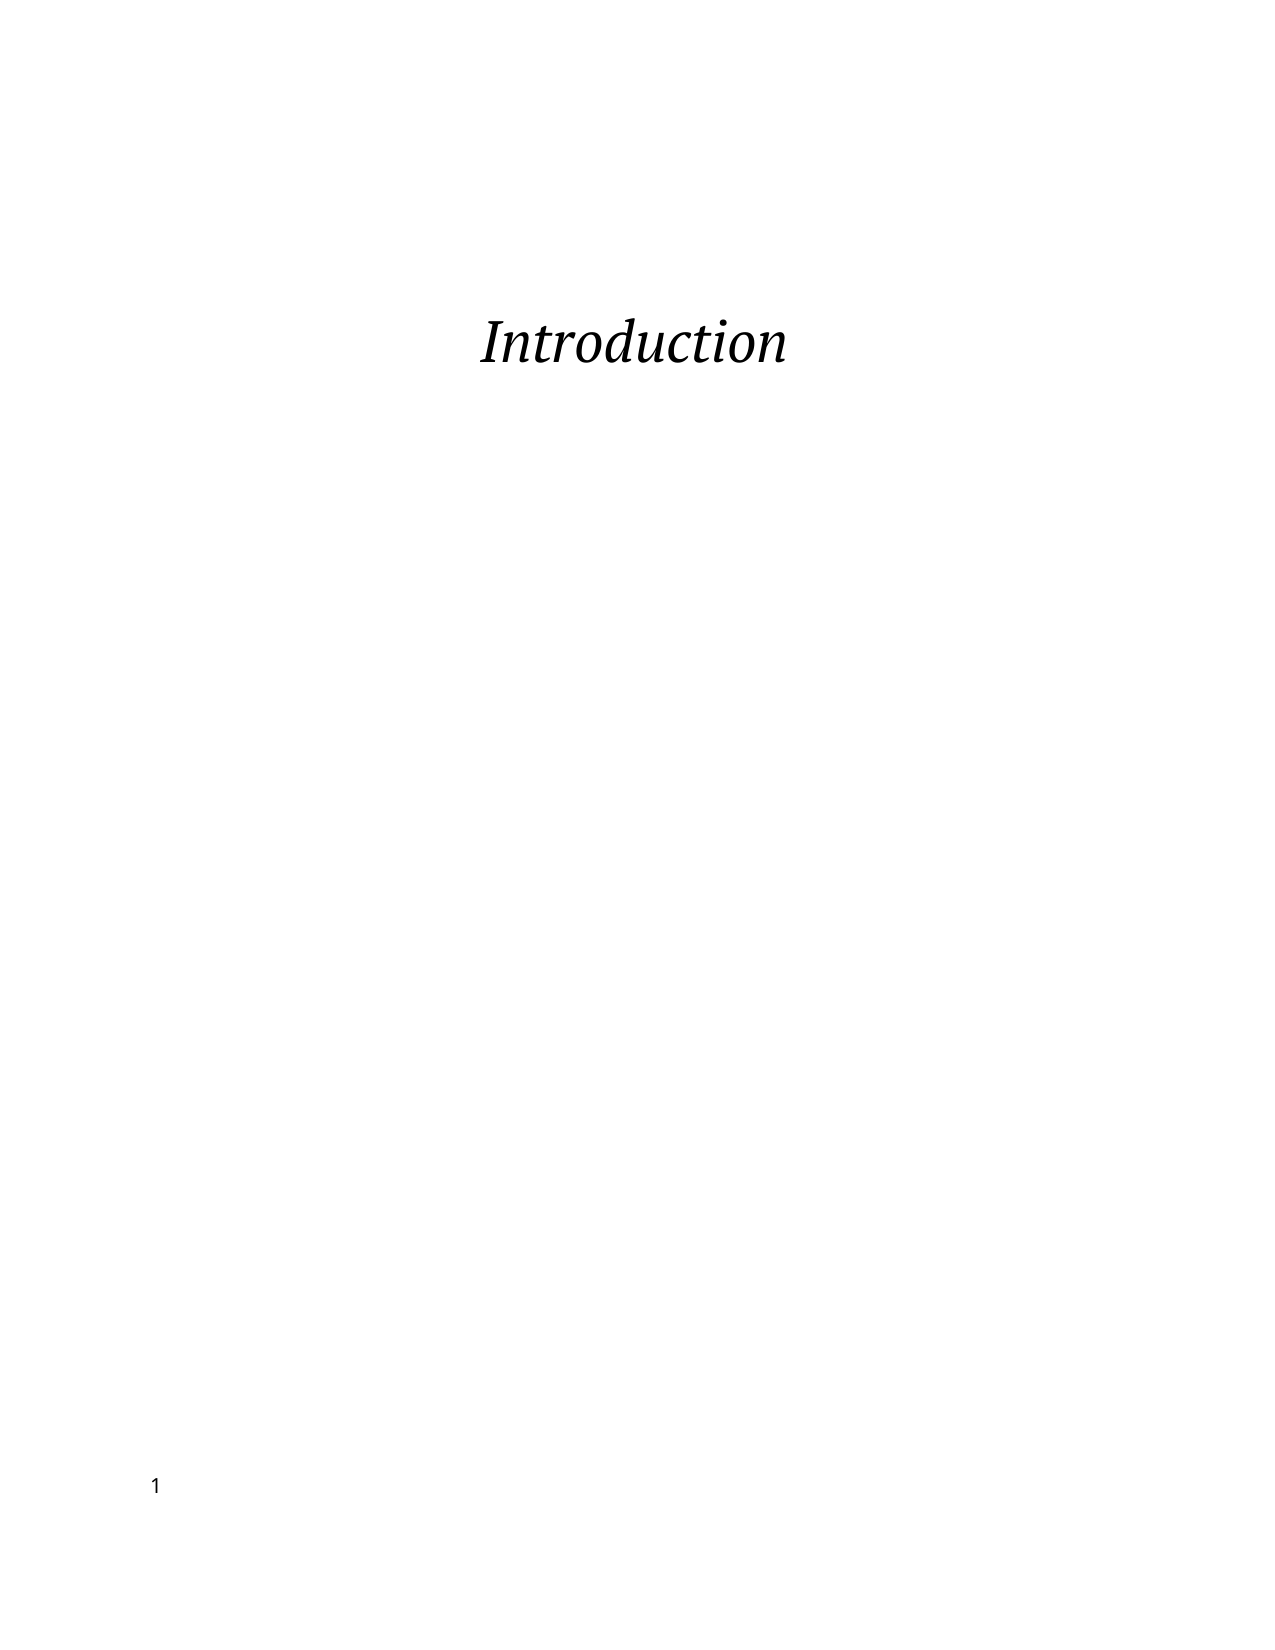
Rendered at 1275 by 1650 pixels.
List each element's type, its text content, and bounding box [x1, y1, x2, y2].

subtitle Introduction [105, 303, 1125, 379]
